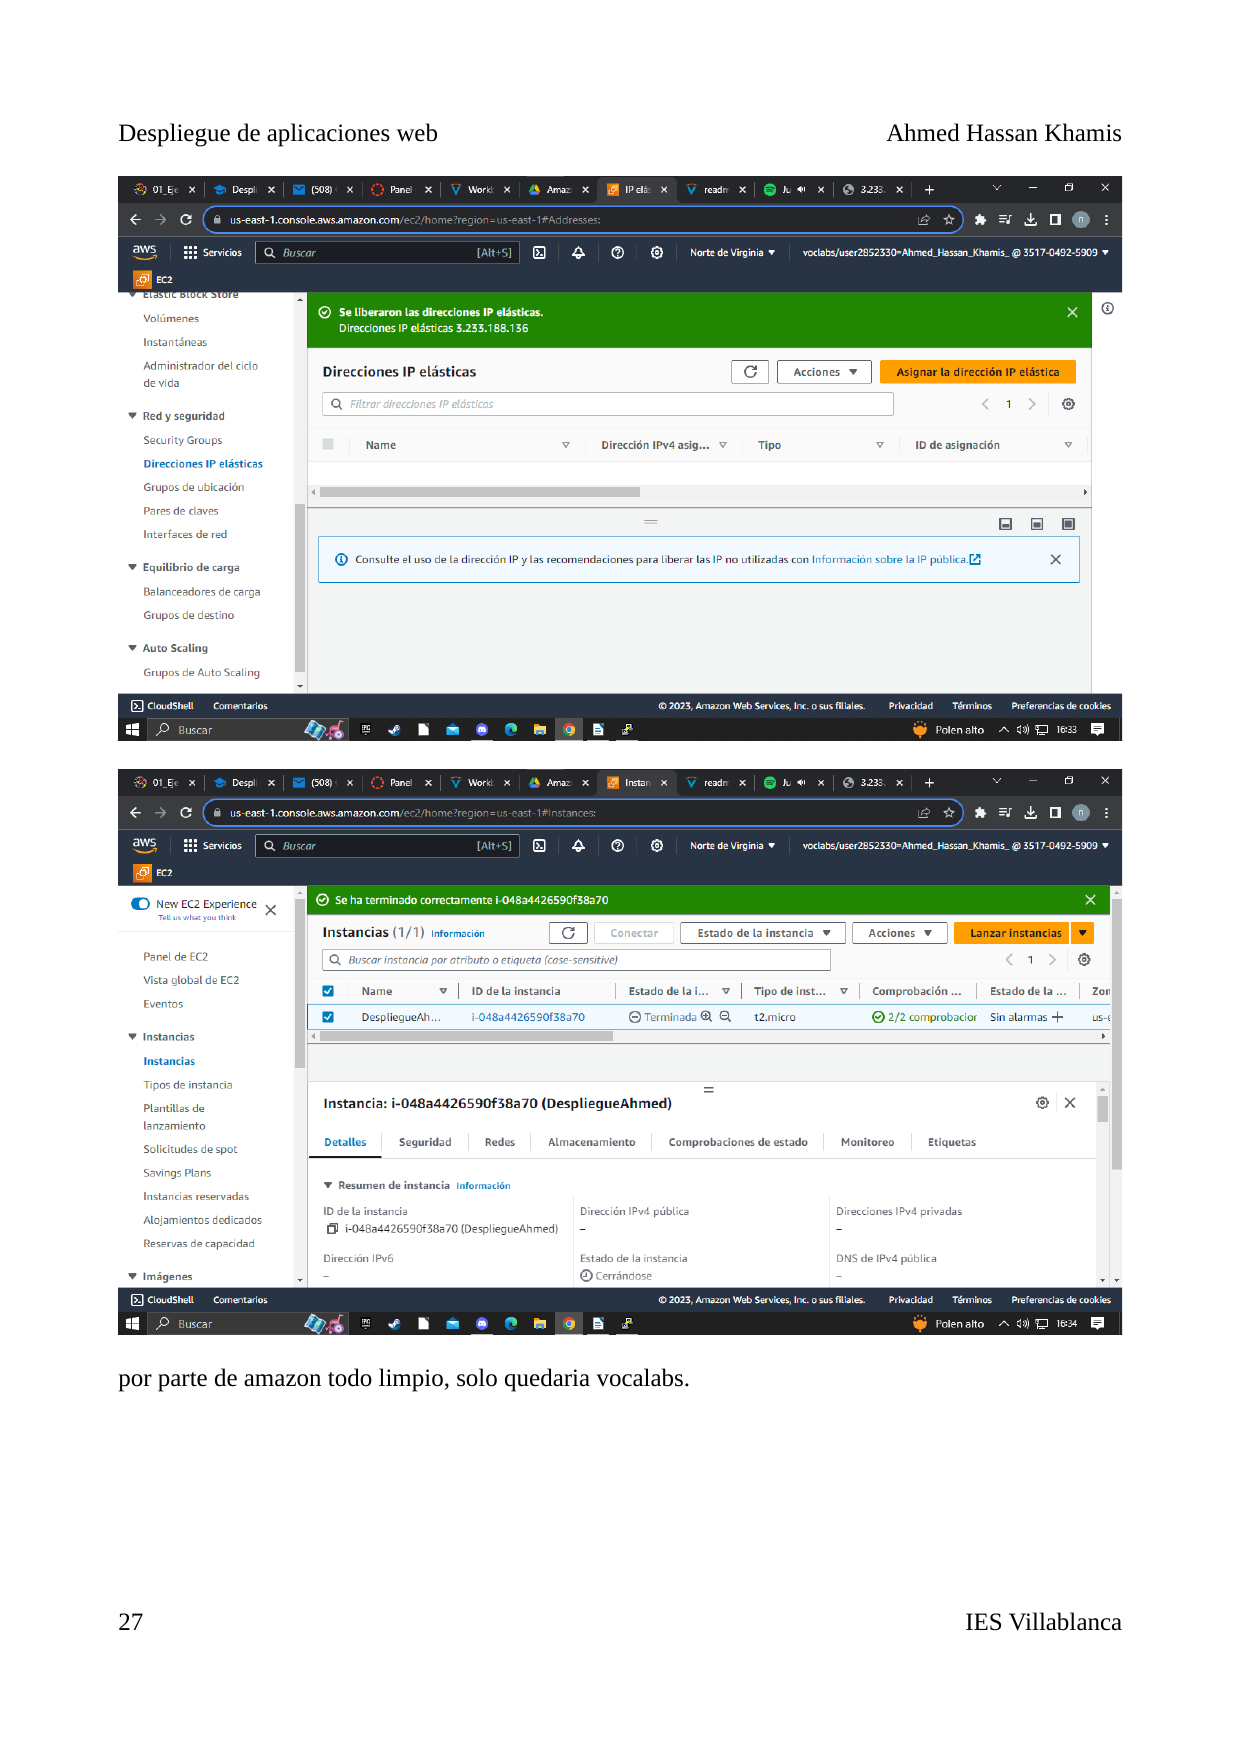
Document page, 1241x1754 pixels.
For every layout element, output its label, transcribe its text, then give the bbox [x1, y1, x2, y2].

text por parte de amazon todo limpio, solo quedaria vocalabs. [118, 1363, 1122, 1392]
picture [118, 176, 1123, 741]
picture [118, 769, 1123, 1335]
